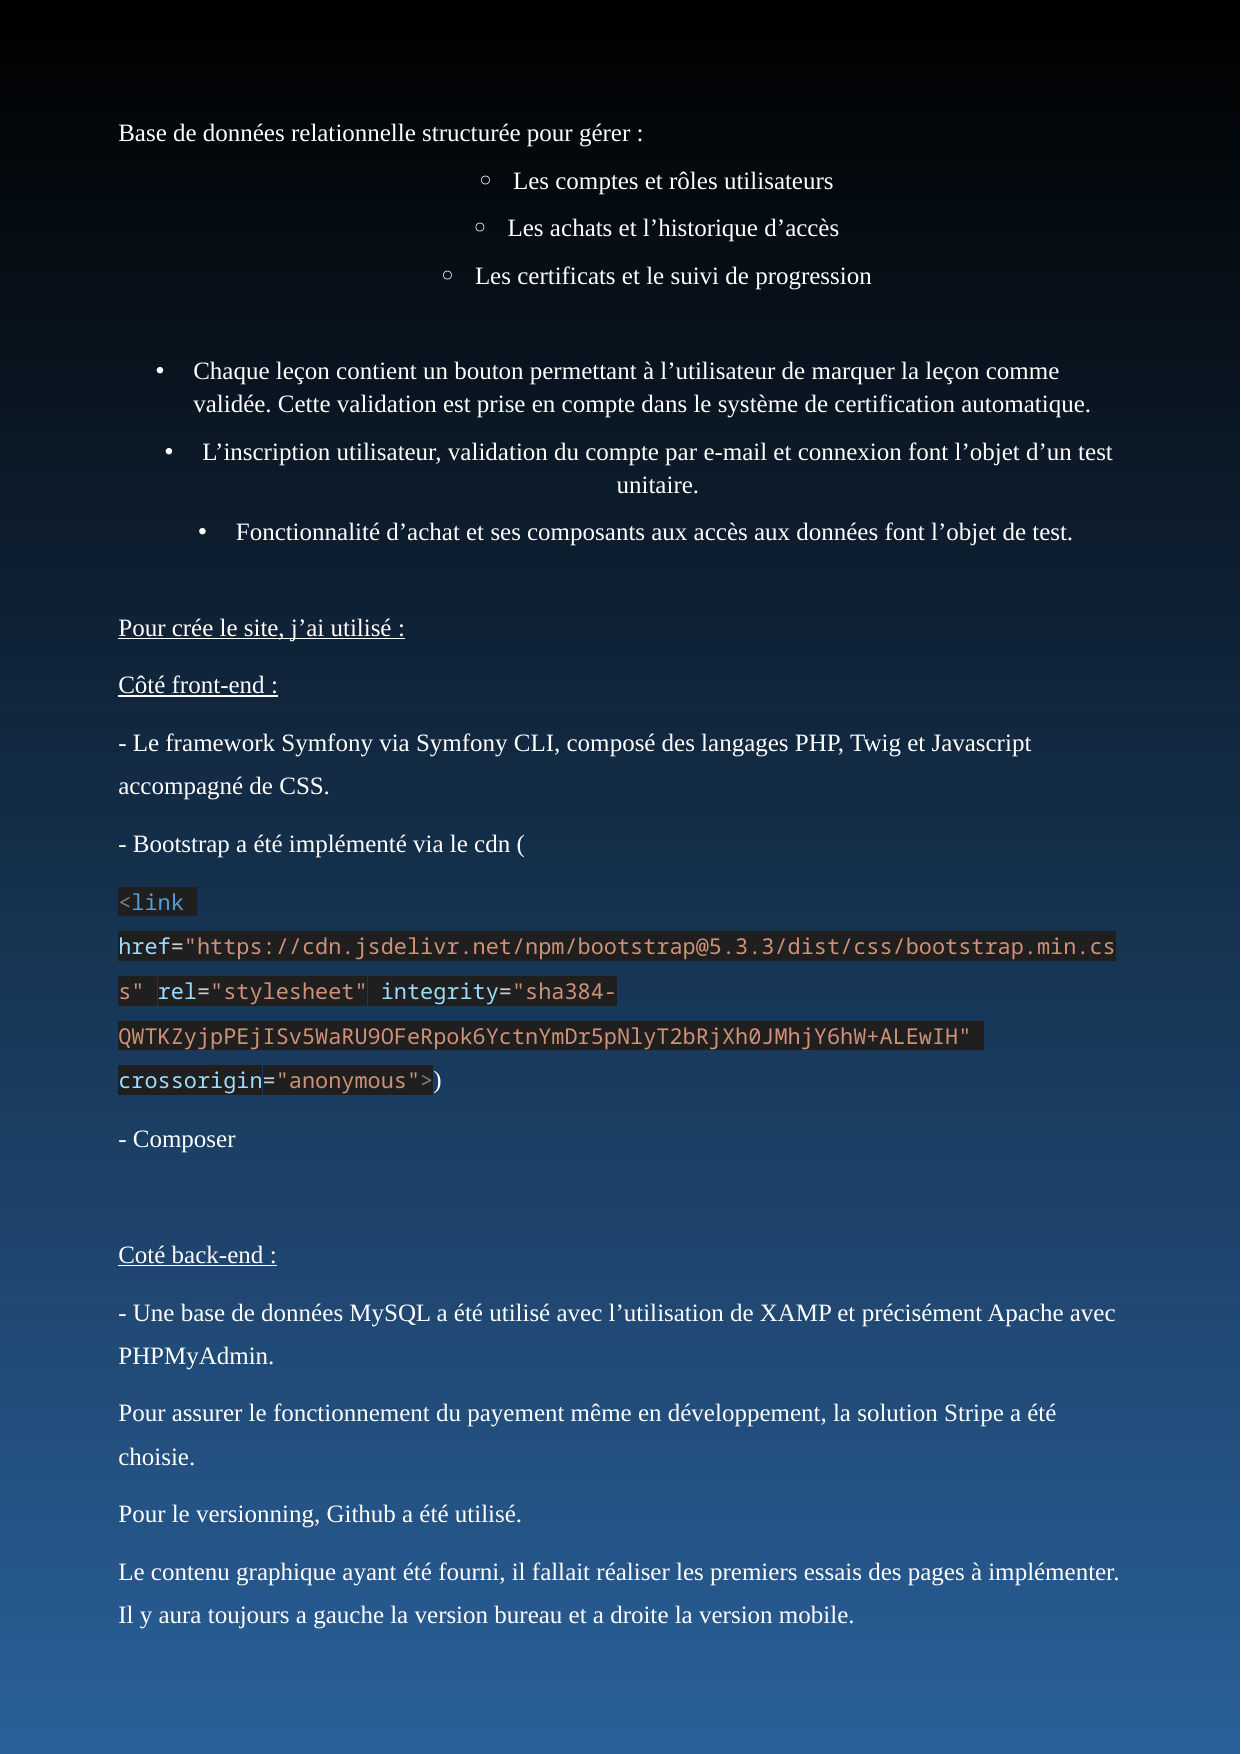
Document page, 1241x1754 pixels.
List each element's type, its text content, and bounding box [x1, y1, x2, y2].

text - Bootstrap a été implémenté via le cdn ( [118, 829, 1122, 858]
list Les comptes et rôles utilisateurs [193, 166, 1122, 194]
list Fonctionnalité d’achat et ses composants aux accès aux données font l’objet de test. [156, 517, 1122, 546]
list L’inscription utilisateur, validation du compte par e-mail et connexion font l’objet d’un test unitaire. [156, 437, 1122, 498]
text Le contenu graphique ayant été fourni, il fallait réaliser les premiers essais des pages à implémenter. Il y aura toujours a gauche la version bureau et a droite la version mobile. [118, 1557, 1122, 1629]
text Coté back-end : [118, 1240, 1122, 1269]
text Base de données relationnelle structurée pour gérer : [118, 118, 1122, 147]
list Les certificats et le suivi de progression [193, 261, 1122, 290]
text - Une base de données MySQL a été utilisé avec l’utilisation de XAMP et précisément Apache avec PHPMyAdmin. [118, 1298, 1122, 1369]
list Chaque leçon contient un bouton permettant à l’utilisateur de marquer la leçon comme validée. Cette validation est prise en compte dans le système de certification automatique. [156, 356, 1122, 418]
text Pour le versionning, Github a été utilisé. [118, 1499, 1122, 1528]
text - Le framework Symfony via Symfony CLI, composé des langages PHP, Twig et Javascript accompagné de CSS. [118, 728, 1122, 800]
list Les achats et l’historique d’accès [193, 213, 1122, 242]
text Côté front-end : [118, 670, 1122, 699]
text Pour assurer le fonctionnement du payement même en développement, la solution Stripe a été choisie. [118, 1398, 1122, 1470]
text Pour crée le site, j’ai utilisé : [118, 613, 1122, 641]
text <link href="https://cdn.jsdelivr.net/npm/bootstrap@5.3.3/dist/css/bootstrap.min.css" rel="stylesheet" integrity="sha384-QWTKZyjpPEjISv5WaRU9OFeRpok6YctnYmDr5pNlyT2bRjXh0JMhjY6hW+ALEwIH" crossorigin="anonymous">) [118, 887, 1122, 1095]
text - Composer [118, 1124, 1122, 1153]
